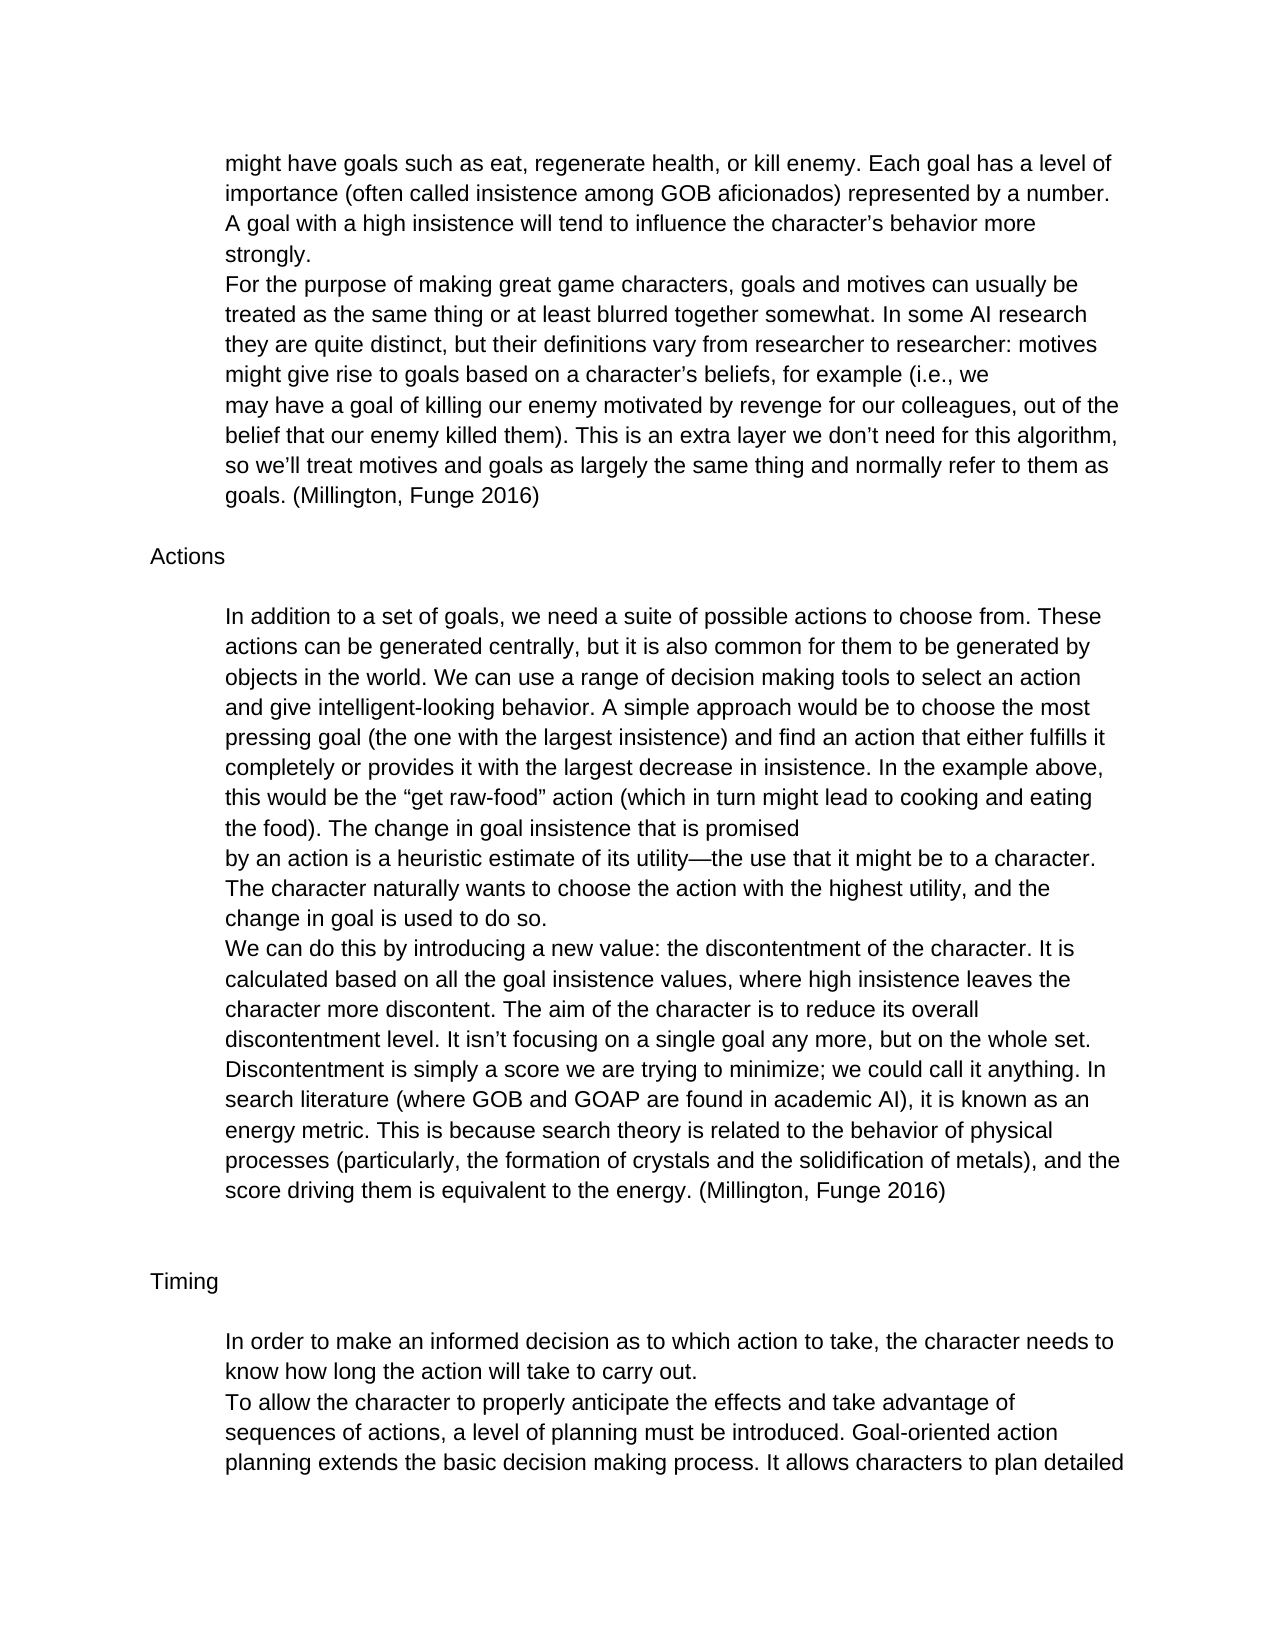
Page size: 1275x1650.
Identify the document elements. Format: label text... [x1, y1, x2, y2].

text Actions [150, 512, 1125, 599]
text might have goals such as eat, regenerate health, or kill enemy. Each goal has a level of importance (often called insistence among GOB aficionados) represented by a number. A goal with a high insistence will tend to influence the character’s behavior more strongly. For the purpose of making great game characters, goals and motives can usually be treated as the same thing or at least blurred together somewhat. In some AI research they are quite distinct, but their definitions vary from researcher to researcher: motives might give rise to goals based on a character’s beliefs, for example (i.e., we may have a goal of killing our enemy motivated by revenge for our colleagues, out of the belief that our enemy killed them). This is an extra layer we don’t need for this algorithm, so we’ll treat motives and goals as largely the same thing and normally refer to them as goals. (Millington, Funge 2016) [225, 150, 1125, 509]
text In order to make an informed decision as to which action to take, the character needs to know how long the action will take to carry out. To allow the character to properly anticipate the effects and take advantage of sequences of actions, a level of planning must be introduced. Goal-oriented action planning extends the basic decision making process. It allows characters to plan detailed [225, 1328, 1125, 1475]
text Timing [150, 1237, 1125, 1324]
text In addition to a set of goals, we need a suite of possible actions to choose from. These actions can be generated centrally, but it is also common for them to be generated by objects in the world. We can use a range of decision making tools to select an action and give intelligent-looking behavior. A simple approach would be to choose the most pressing goal (the one with the largest insistence) and find an action that either fulfills it completely or provides it with the largest decrease in insistence. In the example above, this would be the “get raw-food” action (which in turn might lead to cooking and eating the food). The change in goal insistence that is promised by an action is a heuristic estimate of its utility—the use that it might be to a character. The character naturally wants to choose the action with the highest utility, and the change in goal is used to do so. We can do this by introducing a new value: the discontentment of the character. It is calculated based on all the goal insistence values, where high insistence leaves the character more discontent. The aim of the character is to reduce its overall discontentment level. It isn’t focusing on a single goal any more, but on the whole set. Discontentment is simply a score we are trying to minimize; we could call it anything. In search literature (where GOB and GOAP are found in academic AI), it is known as an energy metric. This is because search theory is related to the behavior of physical processes (particularly, the formation of crystals and the solidification of metals), and the score driving them is equivalent to the energy. (Millington, Funge 2016) [225, 603, 1125, 1203]
